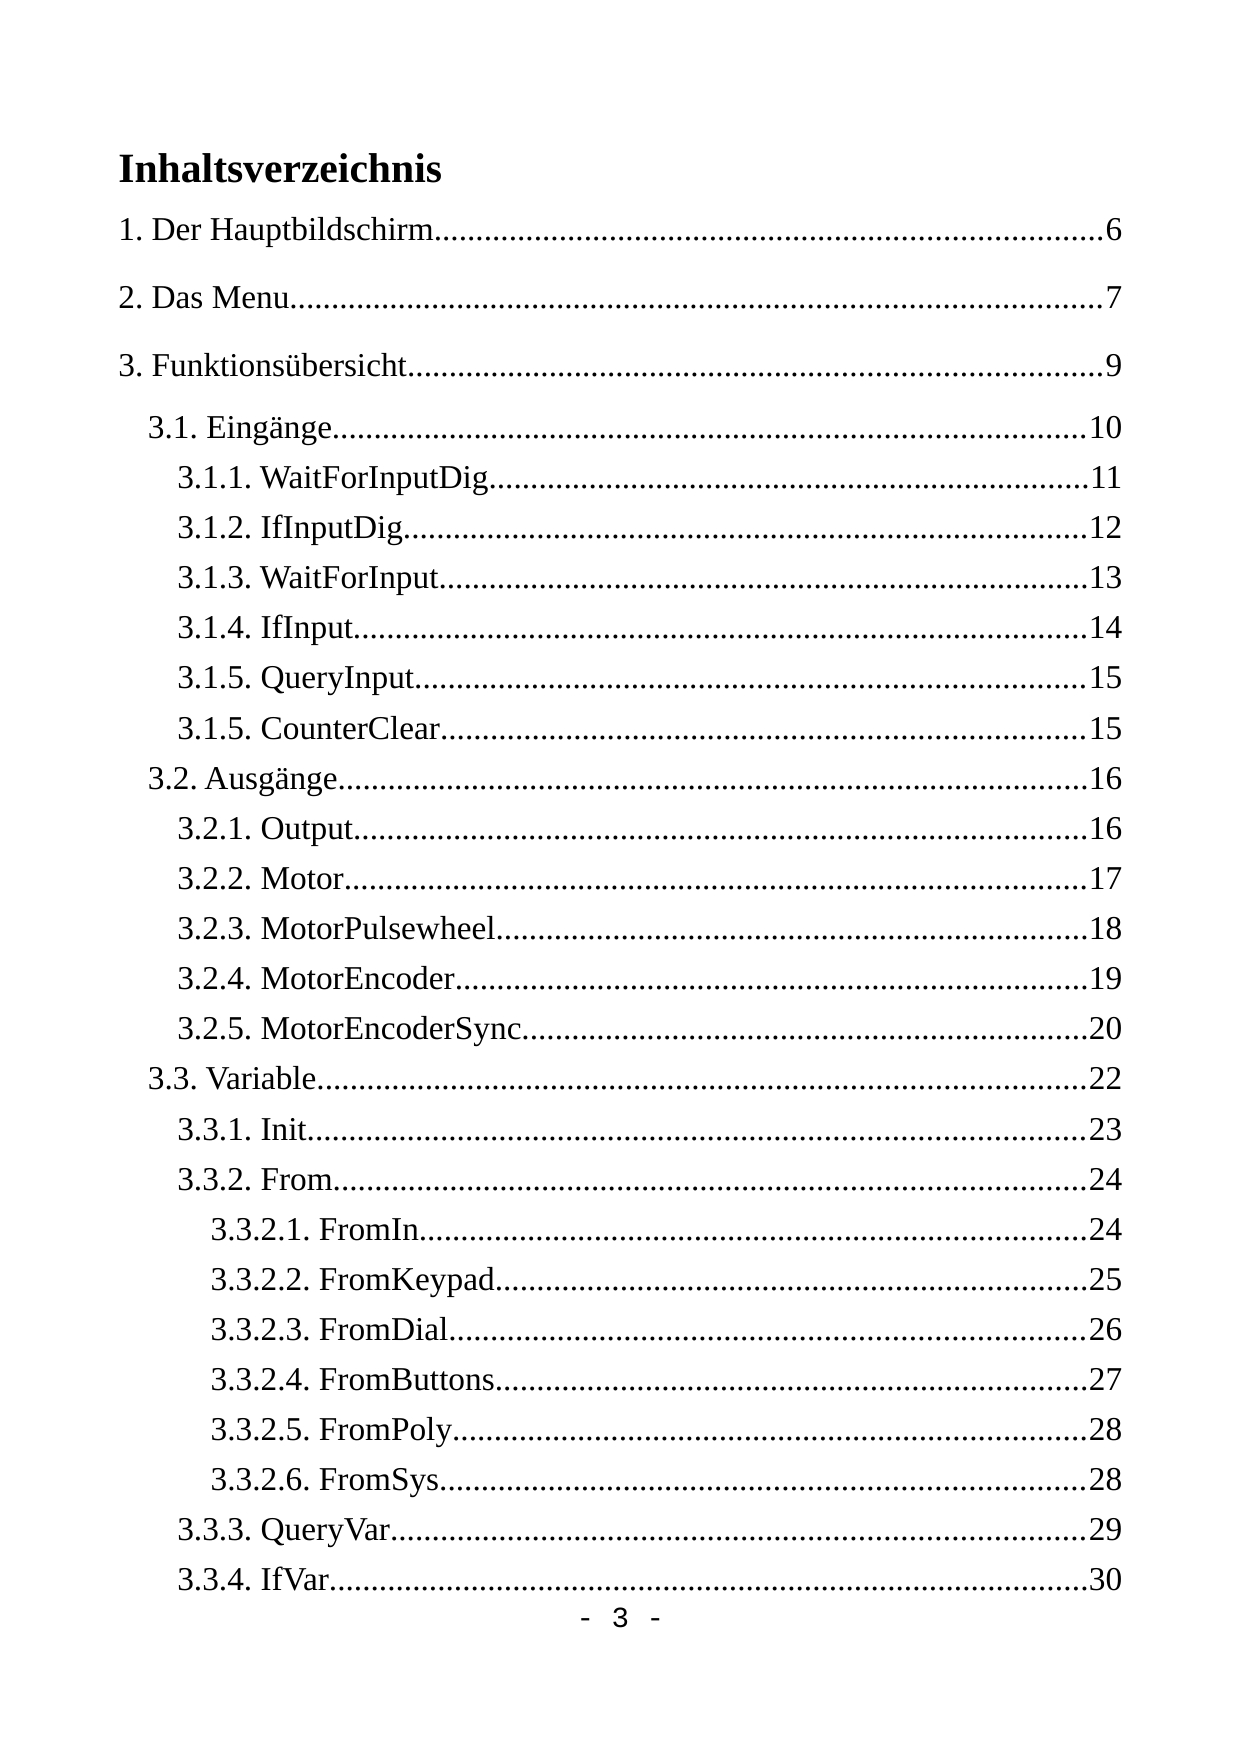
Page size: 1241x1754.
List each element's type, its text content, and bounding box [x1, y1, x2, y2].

text 3.2. Ausgänge 16 [148, 758, 1122, 796]
subtitle Inhaltsverzeichnis [118, 143, 1122, 191]
text 3.1.3. WaitForInput 13 [177, 558, 1122, 596]
text 3.1.4. IfInput 14 [177, 608, 1122, 646]
text 3.3.3. QueryVar 29 [177, 1509, 1122, 1548]
text 3.3.4. IfVar 30 [177, 1560, 1122, 1598]
text 3.1.1. WaitForInputDig 11 [177, 457, 1122, 496]
text 3.1.5. CounterClear 15 [177, 708, 1122, 746]
text 3.3.2.2. FromKeypad 25 [177, 1259, 1122, 1297]
text 3.3.2.1. FromIn 24 [177, 1209, 1122, 1247]
text 3.1.5. QueryInput 15 [177, 658, 1122, 696]
text 3.3.2.4. FromButtons 27 [177, 1359, 1122, 1398]
text 2. Das Menu 7 [118, 277, 1122, 316]
text 3.3. Variable 22 [148, 1059, 1122, 1097]
text 3.3.2.3. FromDial 26 [177, 1309, 1122, 1347]
text 3.3.2.6. FromSys 28 [177, 1459, 1122, 1498]
text 3. Funktionsübersicht 9 [118, 345, 1122, 384]
text 3.2.3. MotorPulsewheel 18 [177, 908, 1122, 947]
text 3.2.1. Output 16 [177, 808, 1122, 846]
text 3.3.2. From... 24 [177, 1159, 1122, 1197]
text 3.3.2.5. FromPoly 28 [177, 1409, 1122, 1448]
text 3.2.5. MotorEncoderSync 20 [177, 1008, 1122, 1047]
text 3.3.1. Init 23 [177, 1109, 1122, 1147]
text 3.1.2. IfInputDig 12 [177, 507, 1122, 546]
text 1. Der Hauptbildschirm 6 [118, 209, 1122, 248]
text 3.2.4. MotorEncoder 19 [177, 958, 1122, 997]
text 3.1. Eingänge 10 [148, 407, 1122, 446]
text 3.2.2. Motor 17 [177, 858, 1122, 897]
